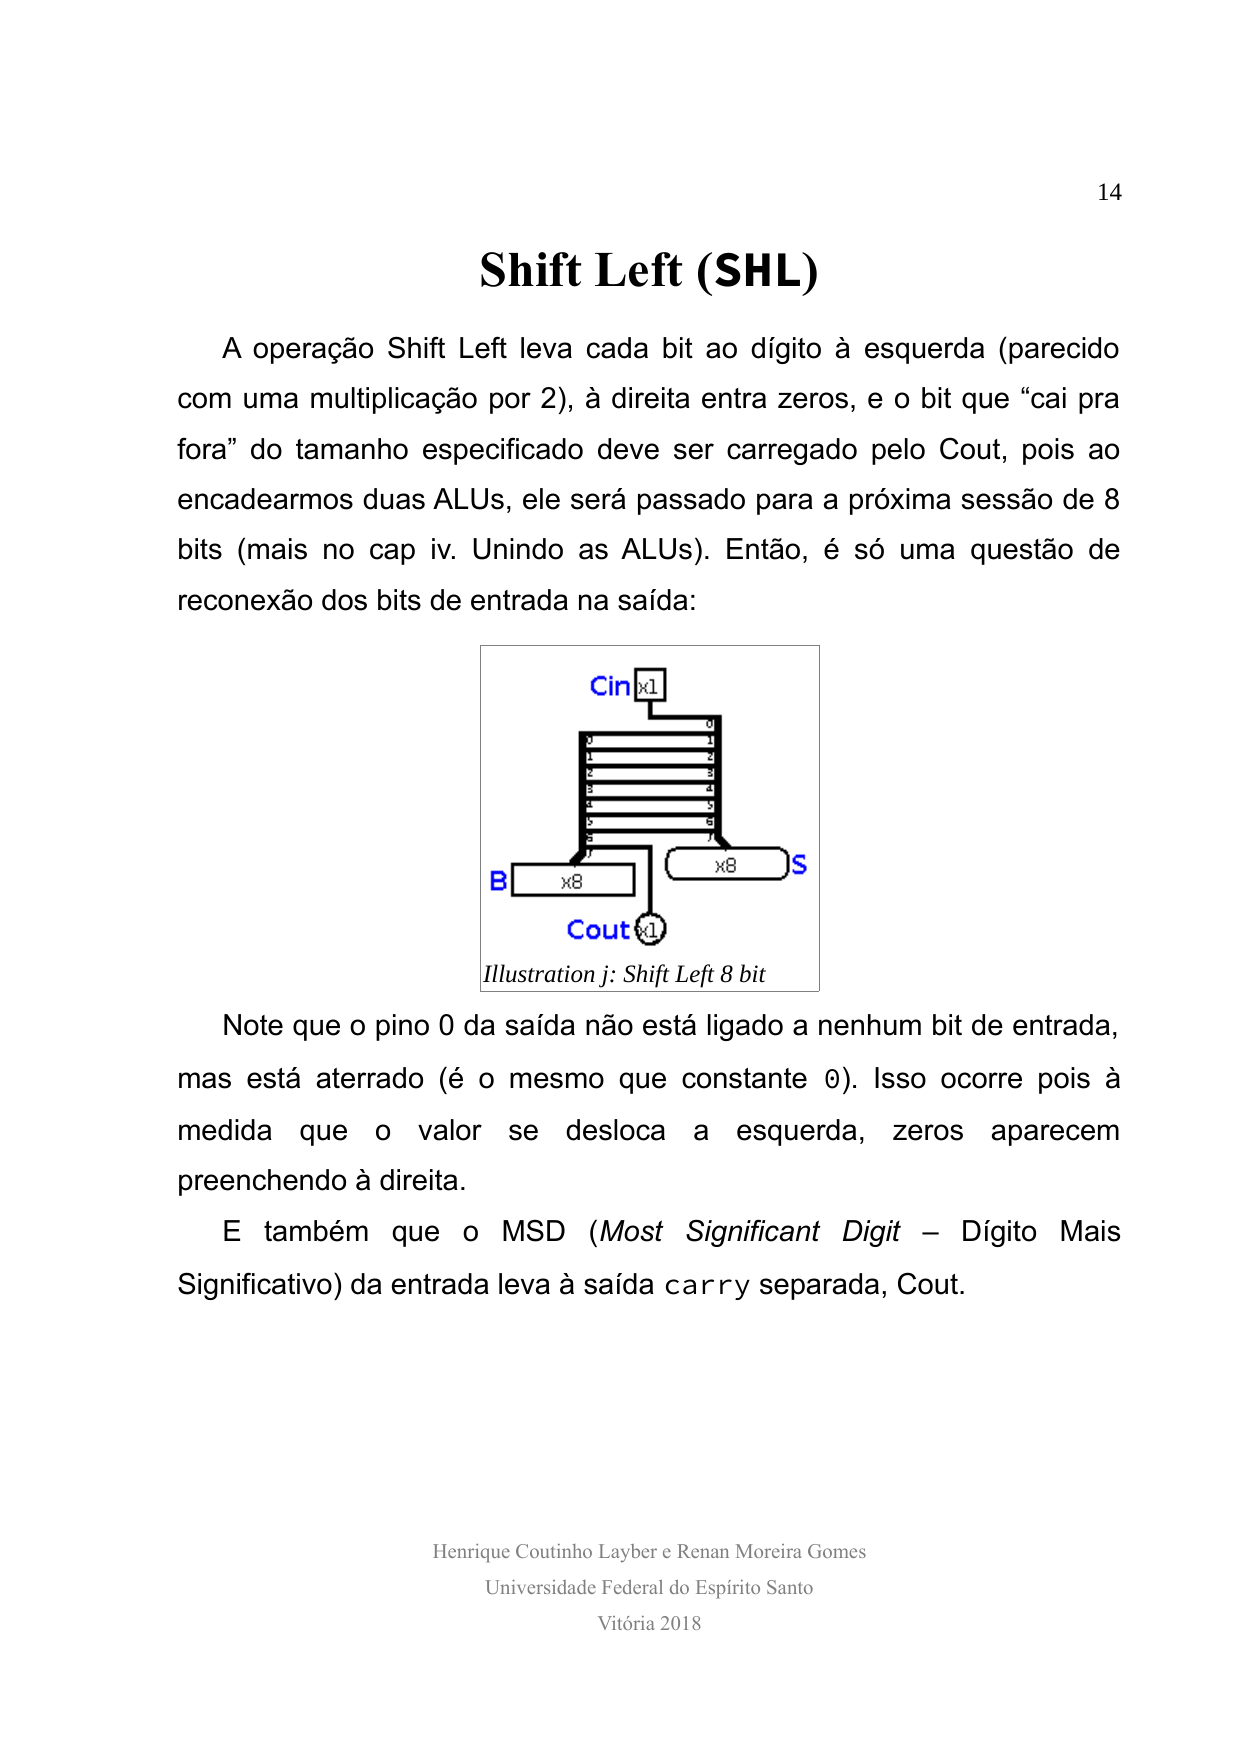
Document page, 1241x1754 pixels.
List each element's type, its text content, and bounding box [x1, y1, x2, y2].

text E também que o MSD (Most Significant Digit – Dígito Mais Significativo) da entrada leva à saída carry separada, Cout. [177, 1214, 1122, 1302]
text [481, 646, 819, 991]
text A operação Shift Left leva cada bit ao dígito à esquerda (parecido com uma multiplicação por 2), à direita entra zeros, e o bit que “cai pra fora” do tamanho especificado deve ser carregado pelo Cout, pois ao encadearmos duas ALUs, ele será passado para a próxima sessão de 8 bits (mais no cap iv. Unindo as ALUs). Então, é só uma questão de reconexão dos bits de entrada na saída: [177, 331, 1122, 616]
text Shift Left (SHL) [177, 237, 1122, 300]
text Illustration j: Shift Left 8 bit [483, 954, 816, 988]
text Note que o pino 0 da saída não está ligado a nenhum bit de entrada, mas está aterrado (é o mesmo que constante 0). Isso ocorre pois à medida que o valor se desloca a esquerda, zeros aparecem preenchendo à direita. [177, 633, 1122, 1197]
picture [482, 660, 816, 954]
